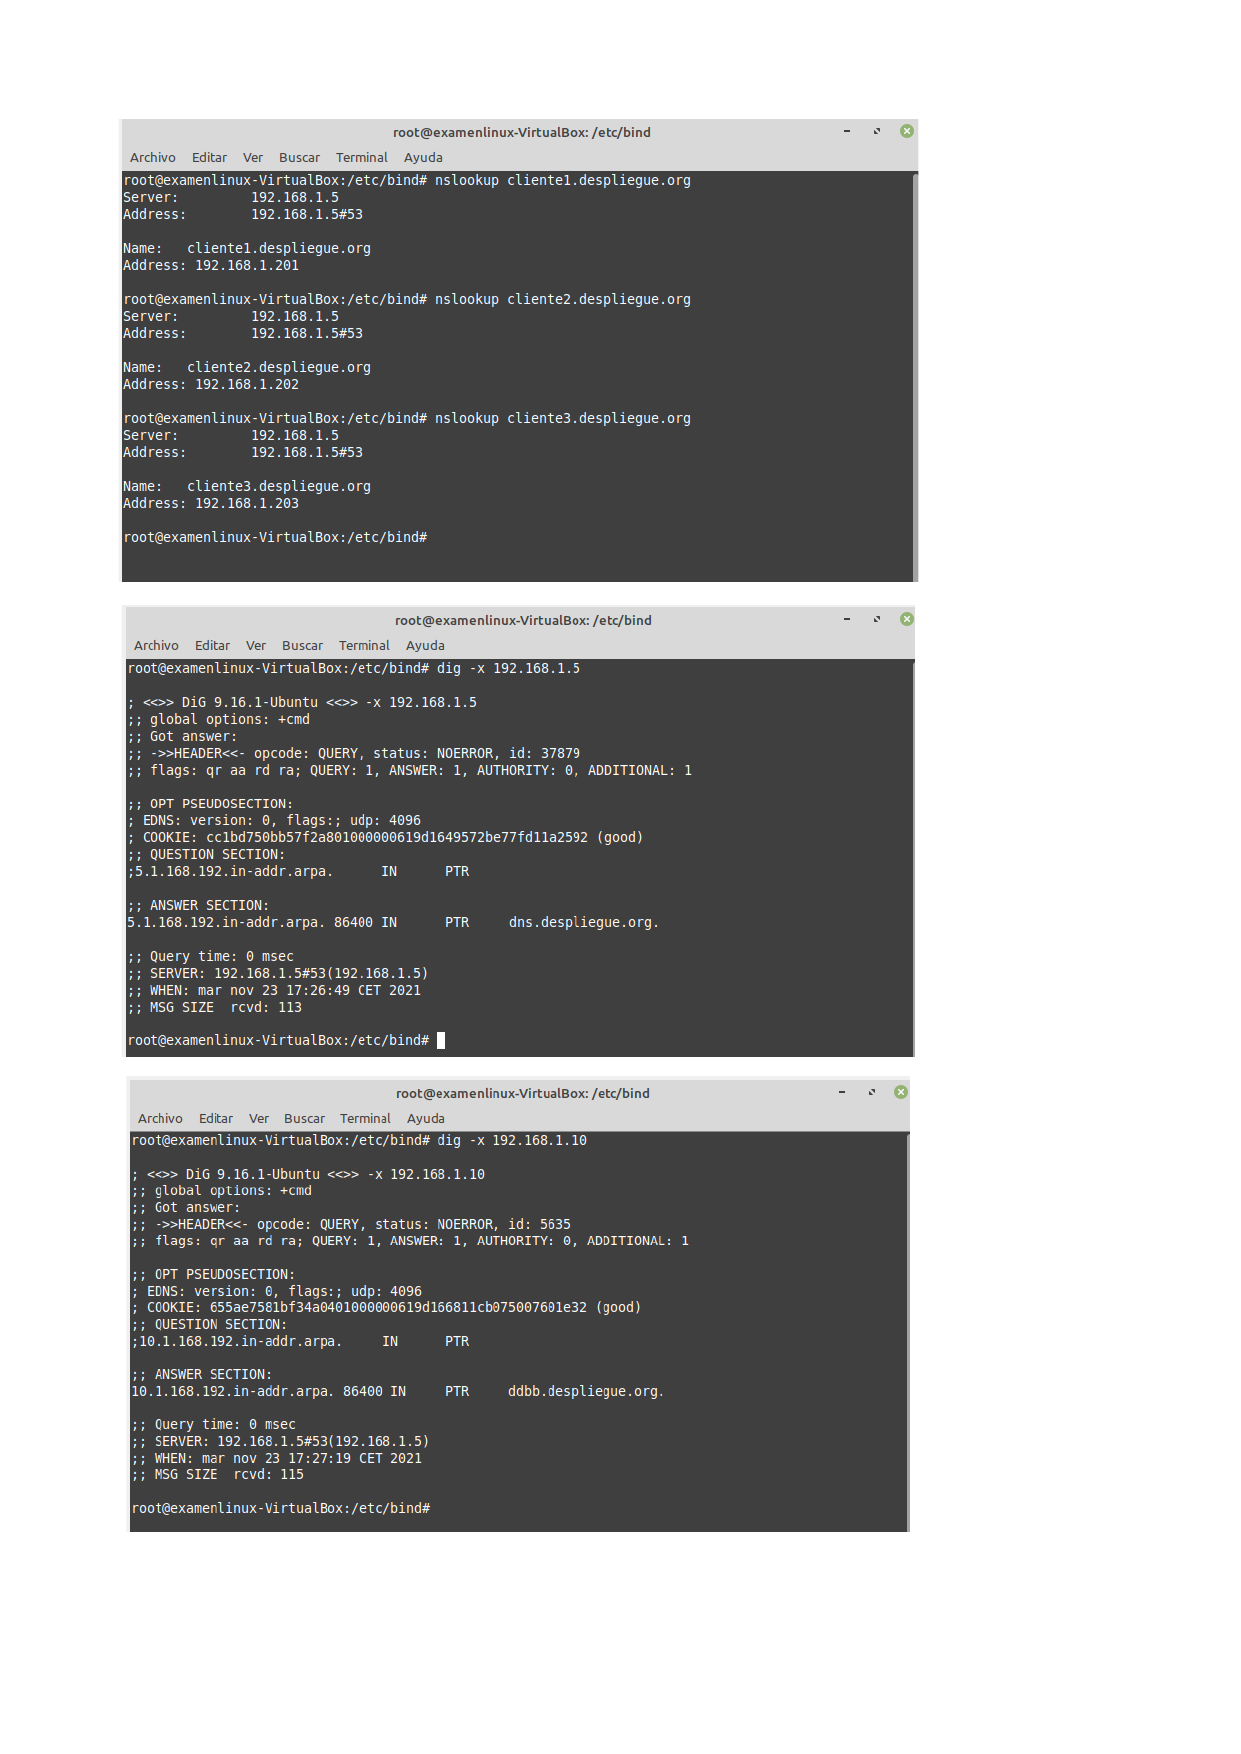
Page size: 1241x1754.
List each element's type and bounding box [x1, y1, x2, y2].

picture [801, 1076, 910, 1532]
picture [811, 119, 919, 582]
picture [805, 605, 915, 1057]
